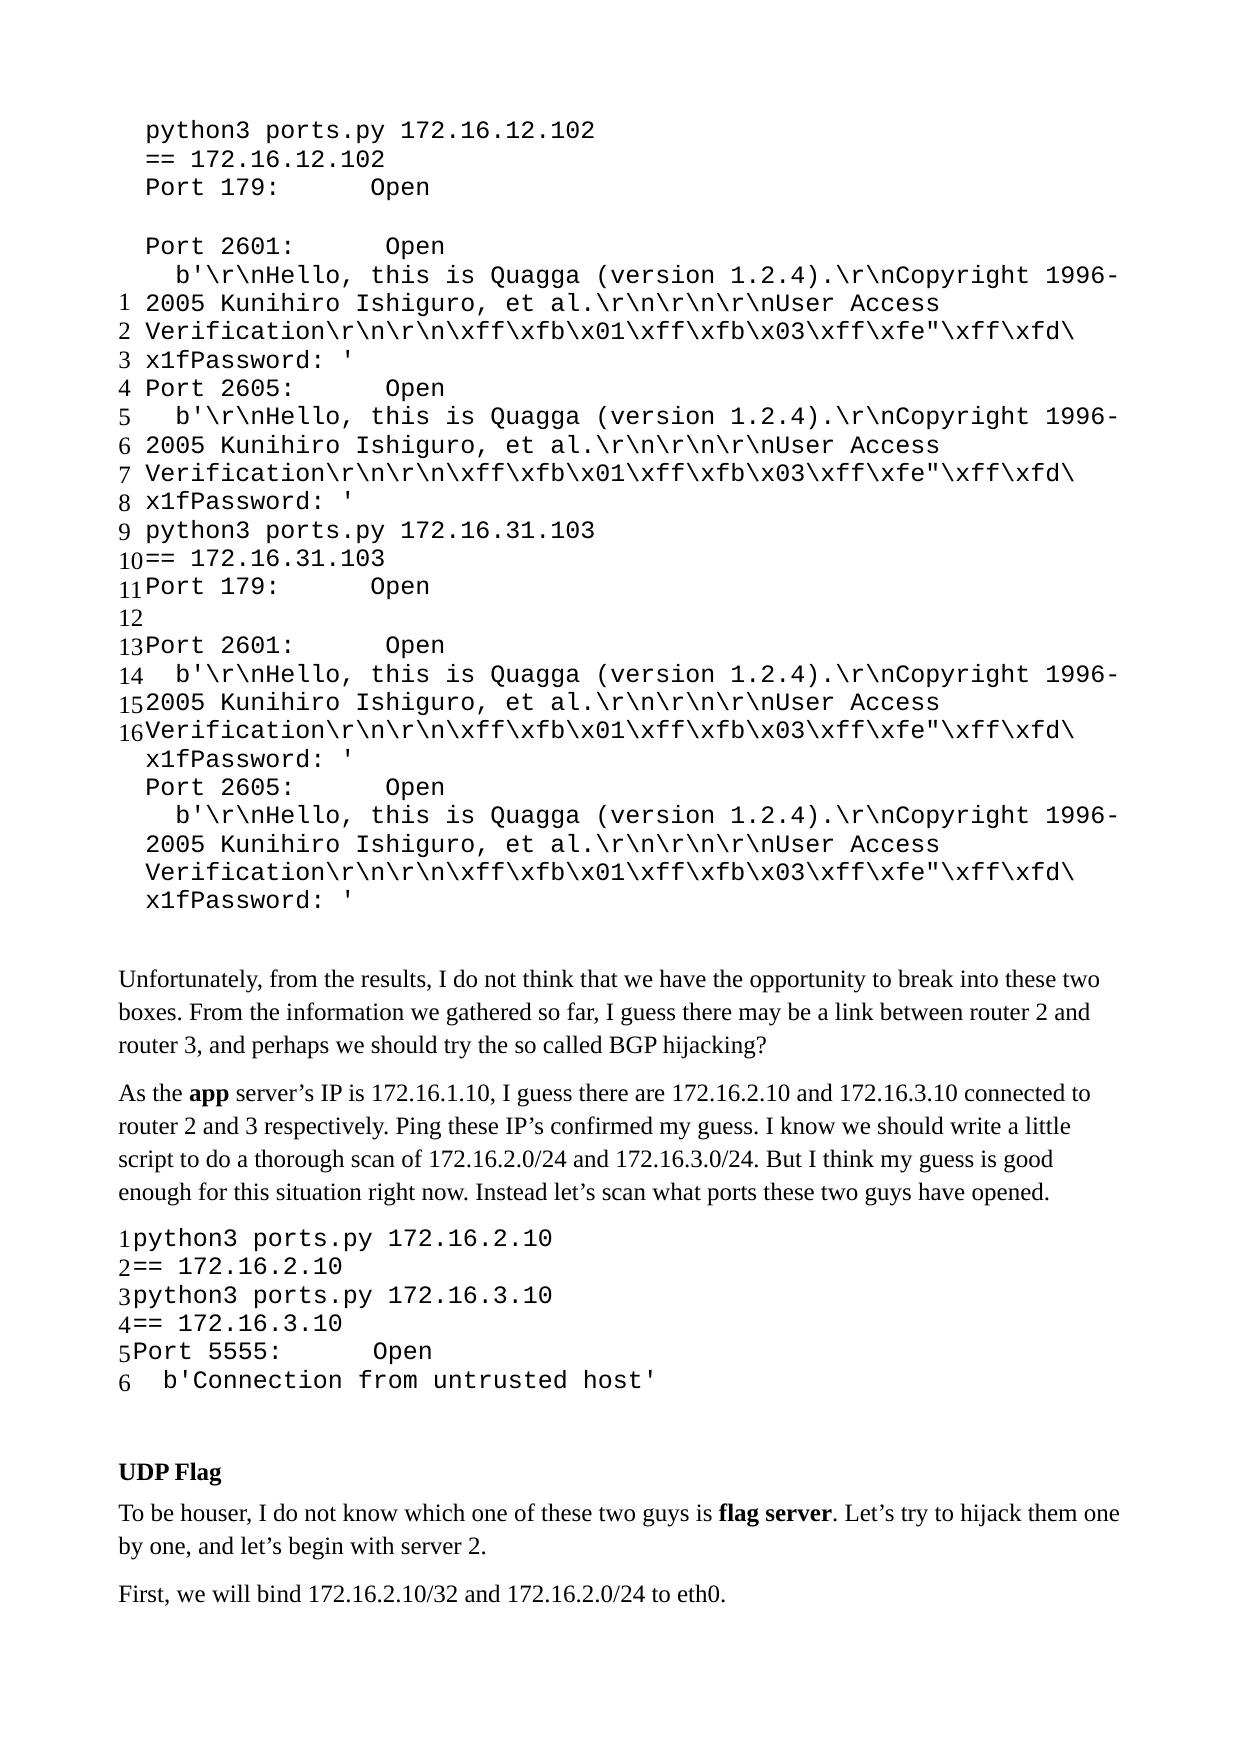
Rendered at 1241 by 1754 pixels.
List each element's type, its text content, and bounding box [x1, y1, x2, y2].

table_header 1 2 3 4 5 6 [118, 1224, 133, 1397]
table_header 1 2 3 4 5 6 7 8 9 10 11 12 13 14 15 16 [118, 118, 145, 916]
text As the app server’s IP is 172.16.1.10, I guess there are 172.16.2.10 and 172.16.3.10 connected to router 2 and 3 respectively. Ping these IP’s confirmed my guess. I know we should write a little script to do a thorough scan of 172.16.2.0/24 and 172.16.3.0/24. But I think my guess is good enough for this situation right now. Instead let’s scan what ports these two guys have opened. [118, 1078, 1122, 1206]
subtitle UDP Flag [118, 1457, 1122, 1486]
table_header python3 ports.py 172.16.2.10 == 172.16.2.10 python3 ports.py 172.16.3.10 == 172.16.3.10 Port 5555: Open b'Connection from untrusted host' [133, 1224, 666, 1397]
text To be houser, I do not know which one of these two guys is flag server. Let’s try to hijack them one by one, and let’s begin with server 2. [118, 1498, 1122, 1560]
text First, we will bind 172.16.2.10/32 and 172.16.2.0/24 to eth0. [118, 1579, 1122, 1608]
table_header python3 ports.py 172.16.12.102 == 172.16.12.102 Port 179: Open Port 2601: Open b'\r\nHello, this is Quagga (version 1.2.4).\r\nCopyright 1996-2005 Kunihiro Ishiguro, et al.\r\n\r\n\r\nUser Access Verification\r\n\r\n\xff\xfb\x01\xff\xfb\x03\xff\xfe"\xff\xfd\x1fPassword: ' Port 2605: Open b'\r\nHello, this is Quagga (version 1.2.4).\r\nCopyright 1996-2005 Kunihiro Ishiguro, et al.\r\n\r\n\r\nUser Access Verification\r\n\r\n\xff\xfb\x01\xff\xfb\x03\xff\xfe"\xff\xfd\x1fPassword: ' python3 ports.py 172.16.31.103 == 172.16.31.103 Port 179: Open Port 2601: Open b'\r\nHello, this is Quagga (version 1.2.4).\r\nCopyright 1996-2005 Kunihiro Ishiguro, et al.\r\n\r\n\r\nUser Access Verification\r\n\r\n\xff\xfb\x01\xff\xfb\x03\xff\xfe"\xff\xfd\x1fPassword: ' Port 2605: Open b'\r\nHello, this is Quagga (version 1.2.4).\r\nCopyright 1996-2005 Kunihiro Ishiguro, et al.\r\n\r\n\r\nUser Access Verification\r\n\r\n\xff\xfb\x01\xff\xfb\x03\xff\xfe"\xff\xfd\x1fPassword: ' [145, 118, 1122, 916]
text Unfortunately, from the results, I do not think that we have the opportunity to break into these two boxes. From the information we gathered so far, I guess there may be a link between router 2 and router 3, and perhaps we should try the so called BGP hijacking? [118, 964, 1122, 1059]
